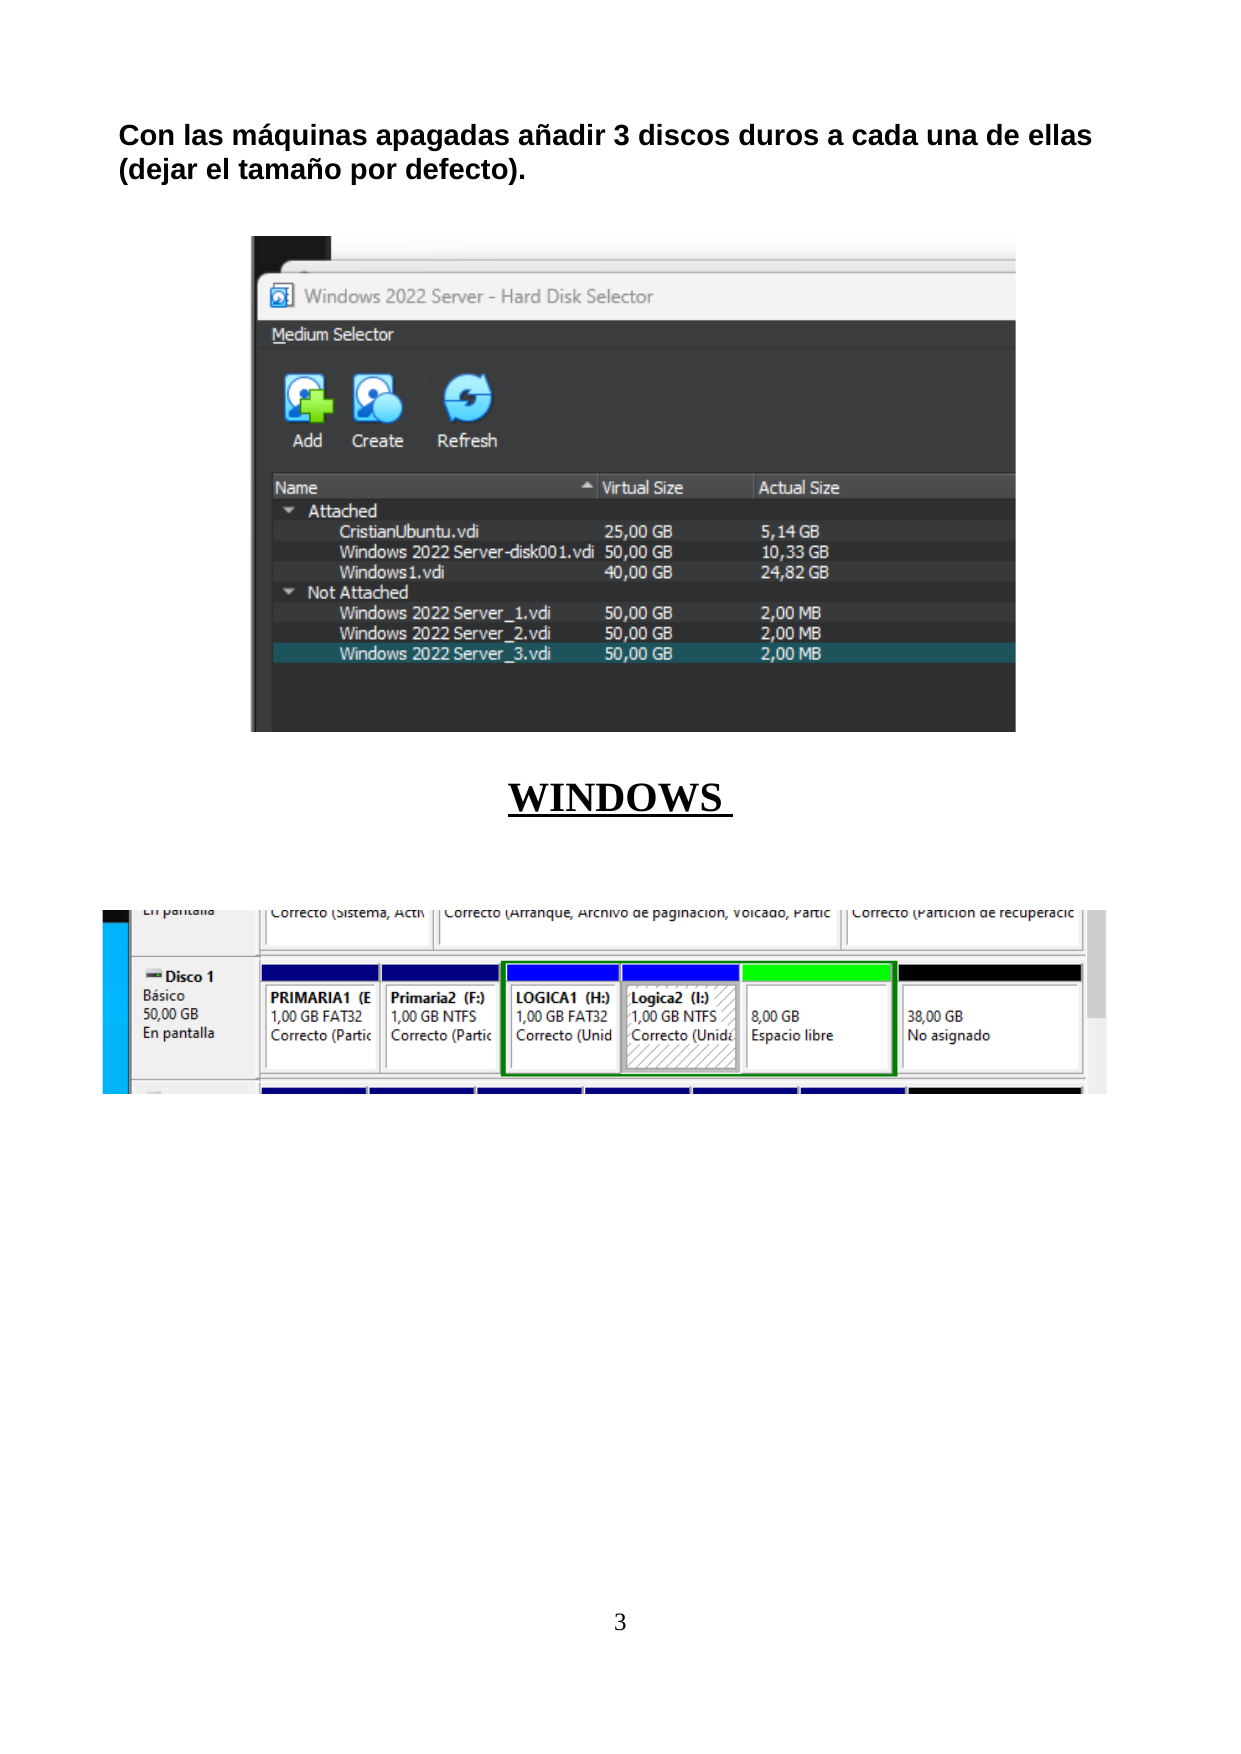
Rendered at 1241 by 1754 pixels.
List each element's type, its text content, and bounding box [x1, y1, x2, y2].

subtitle Con las máquinas apagadas añadir 3 discos duros a cada una de ellas (dejar el tamaño por defecto). [118, 118, 1122, 185]
text WINDOWS [118, 773, 1122, 821]
picture [250, 236, 1016, 732]
picture [102, 910, 1107, 1094]
